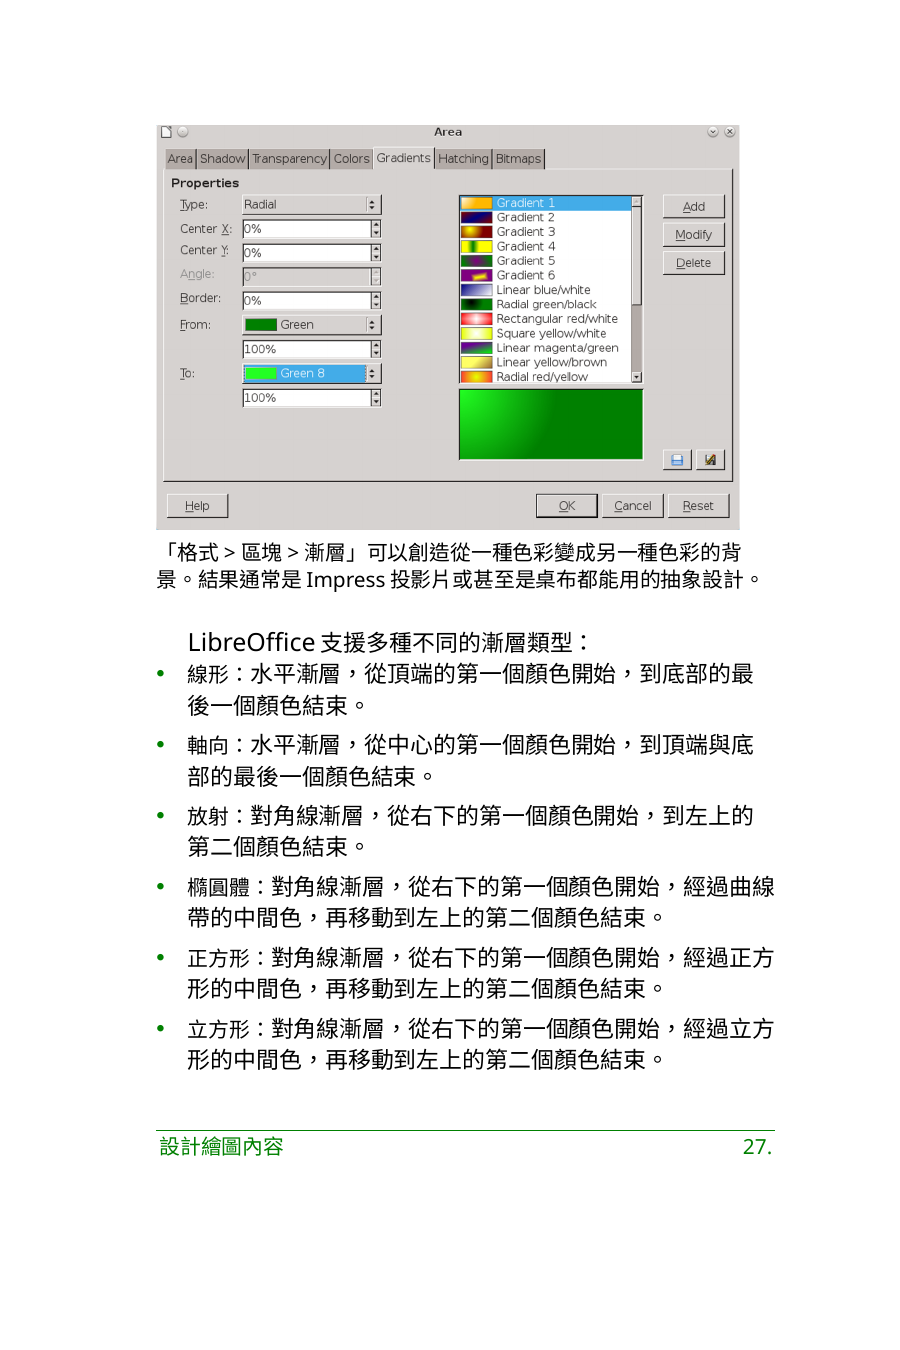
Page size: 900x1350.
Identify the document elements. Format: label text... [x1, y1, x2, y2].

list 立方形：對角線漸層，從右下的第一個顏色開始，經過立方形的中間色，再移動到左上的第二個顏色結束。 [156, 1012, 775, 1074]
list LibreOffice支援多種不同的漸層類型： [156, 627, 775, 658]
table_cell 「格式 > 區塊 > 漸層」可以創造從一種色彩變成另一種色彩的背景。結果通常是Impress投影片或甚至是桌布都能用的抽象設計。 [156, 531, 775, 593]
list 軸向：水平漸層，從中心的第一個顏色開始，到頂端與底部的最後一個顏色結束。 [156, 729, 775, 791]
list 線形：水平漸層，從頂端的第一個顏色開始，到底部的最後一個顏色結束。 [156, 658, 775, 720]
list 正方形：對角線漸層，從右下的第一個顏色開始，經過正方形的中間色，再移動到左上的第二個顏色結束。 [156, 941, 775, 1004]
list 橢圓體：對角線漸層，從右下的第一個顏色開始，經過曲線帶的中間色，再移動到左上的第二個顏色結束。 [156, 870, 775, 933]
list 放射：對角線漸層，從右下的第一個顏色開始，到左上的第二個顏色結束。 [156, 799, 775, 862]
table_header [156, 125, 775, 531]
picture [156, 125, 740, 530]
